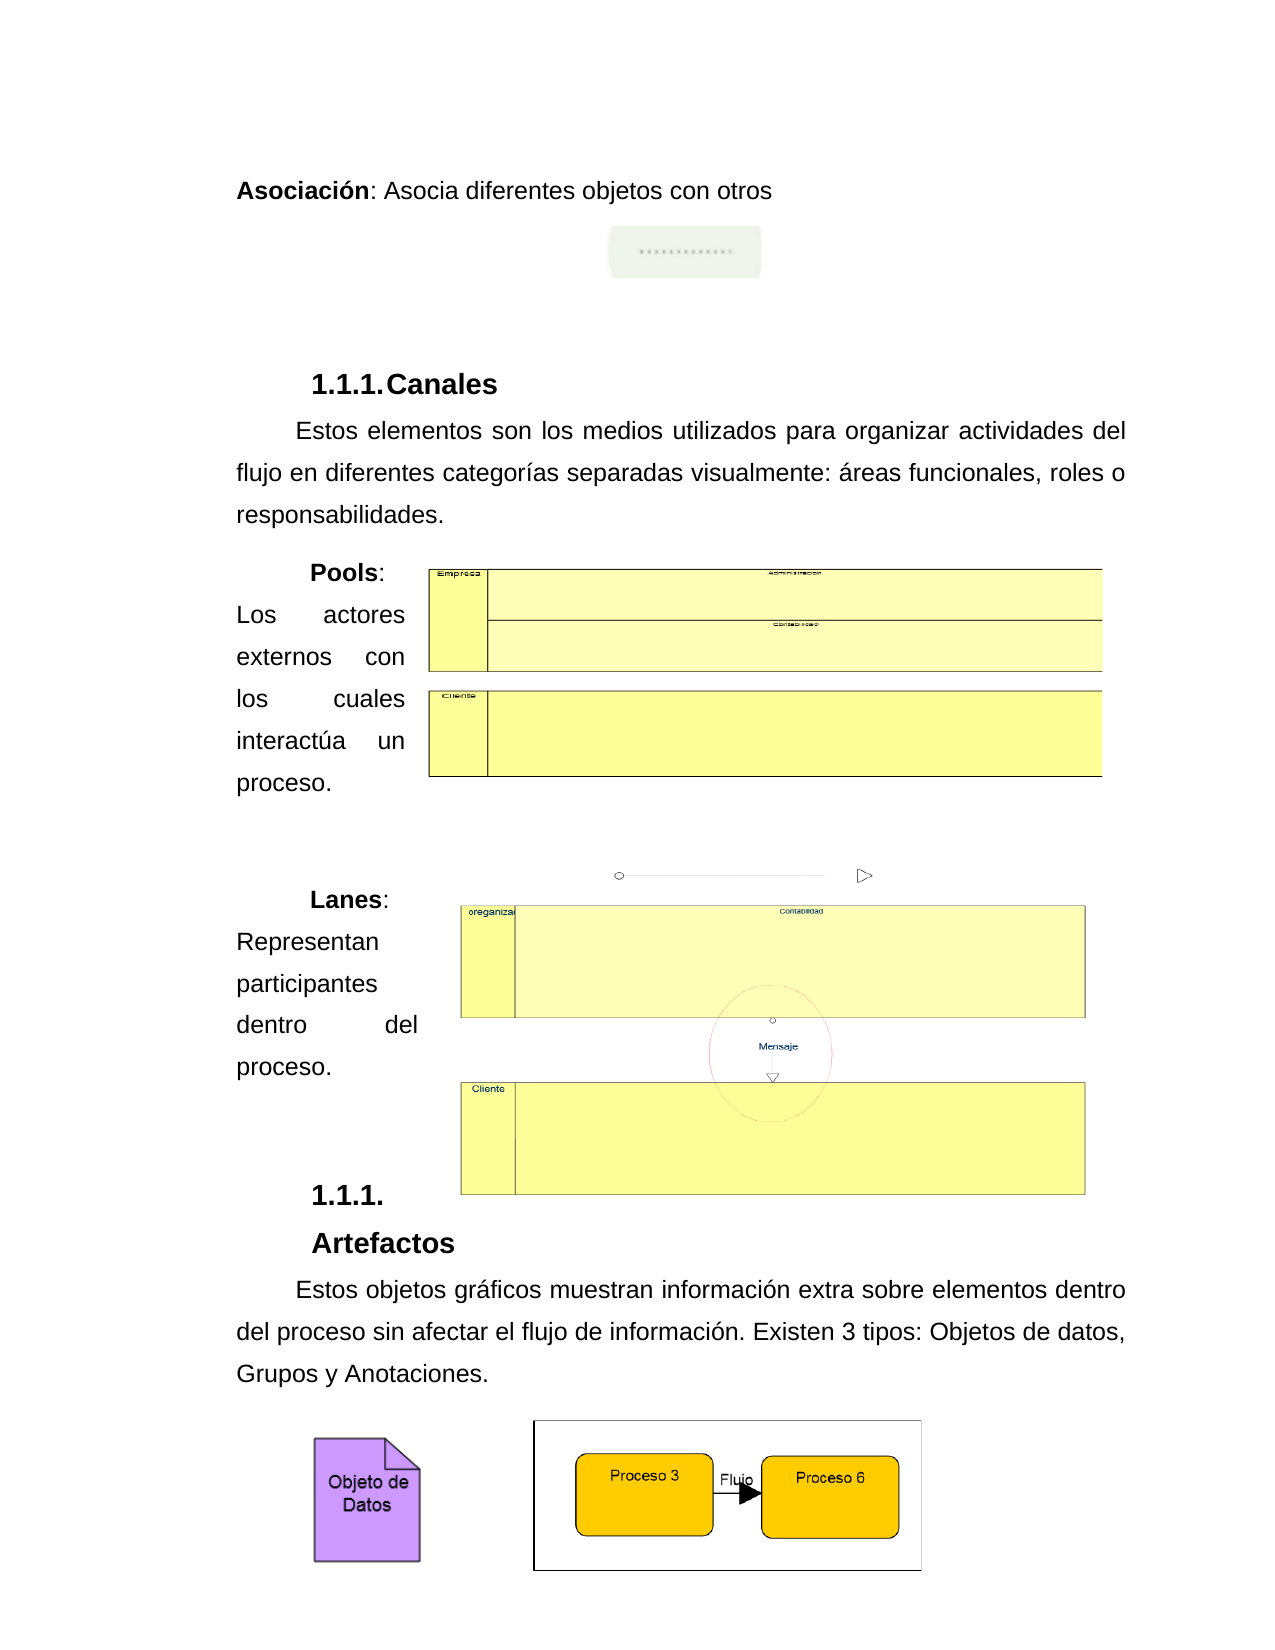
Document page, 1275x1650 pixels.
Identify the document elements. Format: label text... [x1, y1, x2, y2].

picture [437, 858, 1109, 1197]
subtitle Canales [311, 368, 1127, 401]
subtitle Artefactos [311, 1179, 1127, 1260]
text Lanes: Representan participantes dentro del proceso. [236, 886, 437, 1081]
picture [302, 1428, 451, 1575]
text Asociación: Asocia diferentes objetos con otros [236, 177, 1127, 205]
text Pools: Los actores externos con los cuales interactúa un proceso. [236, 559, 1127, 797]
picture [527, 1412, 922, 1577]
text Estos elementos son los medios utilizados para organizar actividades del flujo en diferentes categorías separadas visualmente: áreas funcionales, roles o responsabilidades. [236, 417, 1127, 529]
picture [602, 226, 762, 278]
text [1109, 886, 1127, 1081]
picture [424, 561, 1109, 778]
text Estos objetos gráficos muestran información extra sobre elementos dentro del proceso sin afectar el flujo de información. Existen 3 tipos: Objetos de datos, Grupos y Anotaciones. [236, 1276, 1127, 1388]
